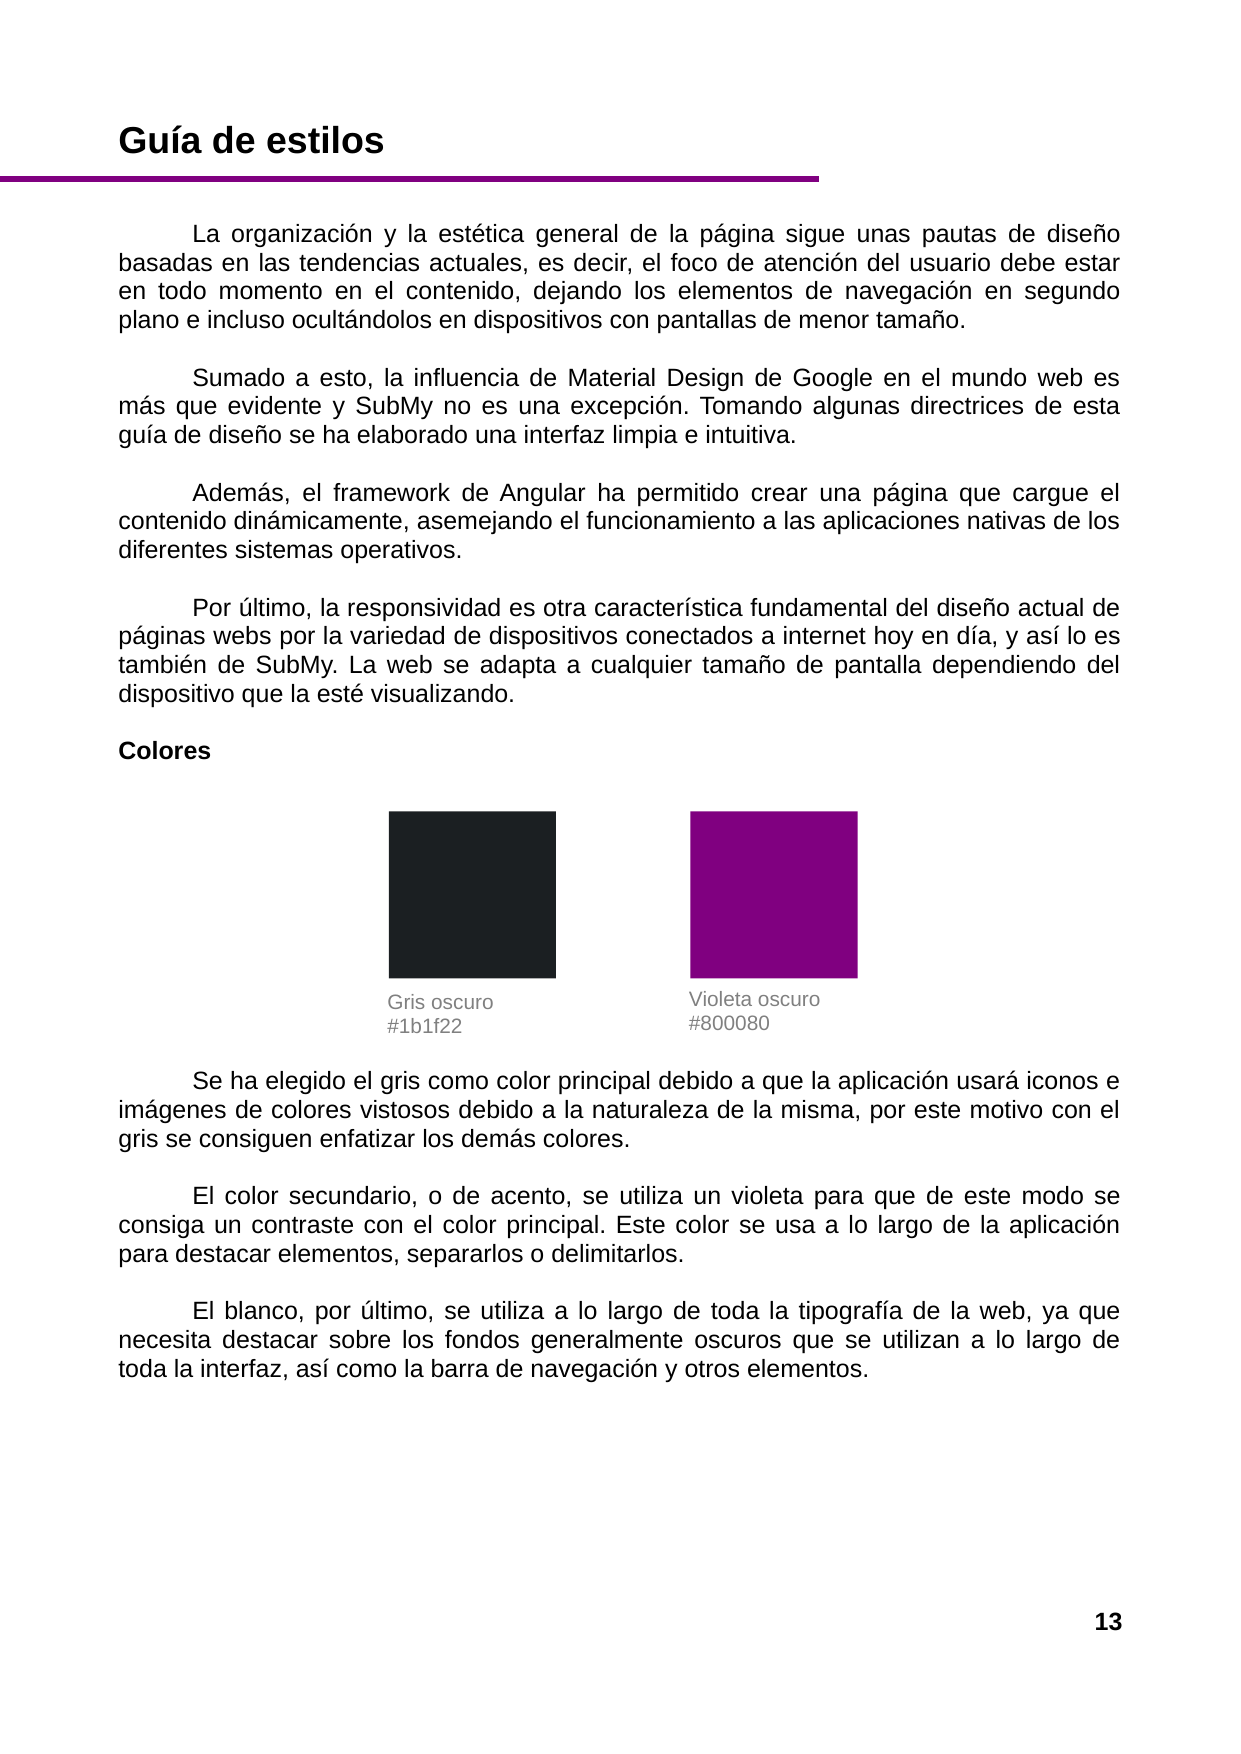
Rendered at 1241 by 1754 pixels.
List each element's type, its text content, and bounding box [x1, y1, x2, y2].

text Sumado a esto, la influencia de Material Design de Google en el mundo web es más que evidente y SubMy no es una excepción. Tomando algunas directrices de esta guía de diseño se ha elaborado una interfaz limpia e intuitiva. [118, 362, 1122, 449]
text Colores [118, 736, 1122, 765]
text El color secundario, o de acento, se utiliza un violeta para que de este modo se consiga un contraste con el color principal. Este color se usa a lo largo de la aplicación para destacar elementos, separarlos o delimitarlos. [118, 1181, 1122, 1268]
text Por último, la responsividad es otra característica fundamental del diseño actual de páginas webs por la variedad de dispositivos conectados a internet hoy en día, y así lo es también de SubMy. La web se adapta a cualquier tamaño de pantalla dependiendo del dispositivo que la esté visualizando. [118, 592, 1122, 707]
text Además, el framework de Angular ha permitido crear una página que cargue el contenido dinámicamente, asemejando el funcionamiento a las aplicaciones nativas de los diferentes sistemas operativos. [118, 477, 1122, 564]
text La organización y la estética general de la página sigue unas pautas de diseño basadas en las tendencias actuales, es decir, el foco de atención del usuario debe estar en todo momento en el contenido, dejando los elementos de navegación en segundo plano e incluso ocultándolos en dispositivos con pantallas de menor tamaño. [118, 219, 1122, 334]
text Se ha elegido el gris como color principal debido a que la aplicación usará iconos e imágenes de colores vistosos debido a la naturaleza de la misma, por este motivo con el gris se consiguen enfatizar los demás colores. [118, 1066, 1122, 1153]
text El blanco, por último, se utiliza a lo largo de toda la tipografía de la web, ya que necesita destacar sobre los fondos generalmente oscuros que se utilizan a lo largo de toda la interfaz, así como la barra de navegación y otros elementos. [118, 1296, 1122, 1383]
text Guía de estilos [118, 118, 1122, 161]
